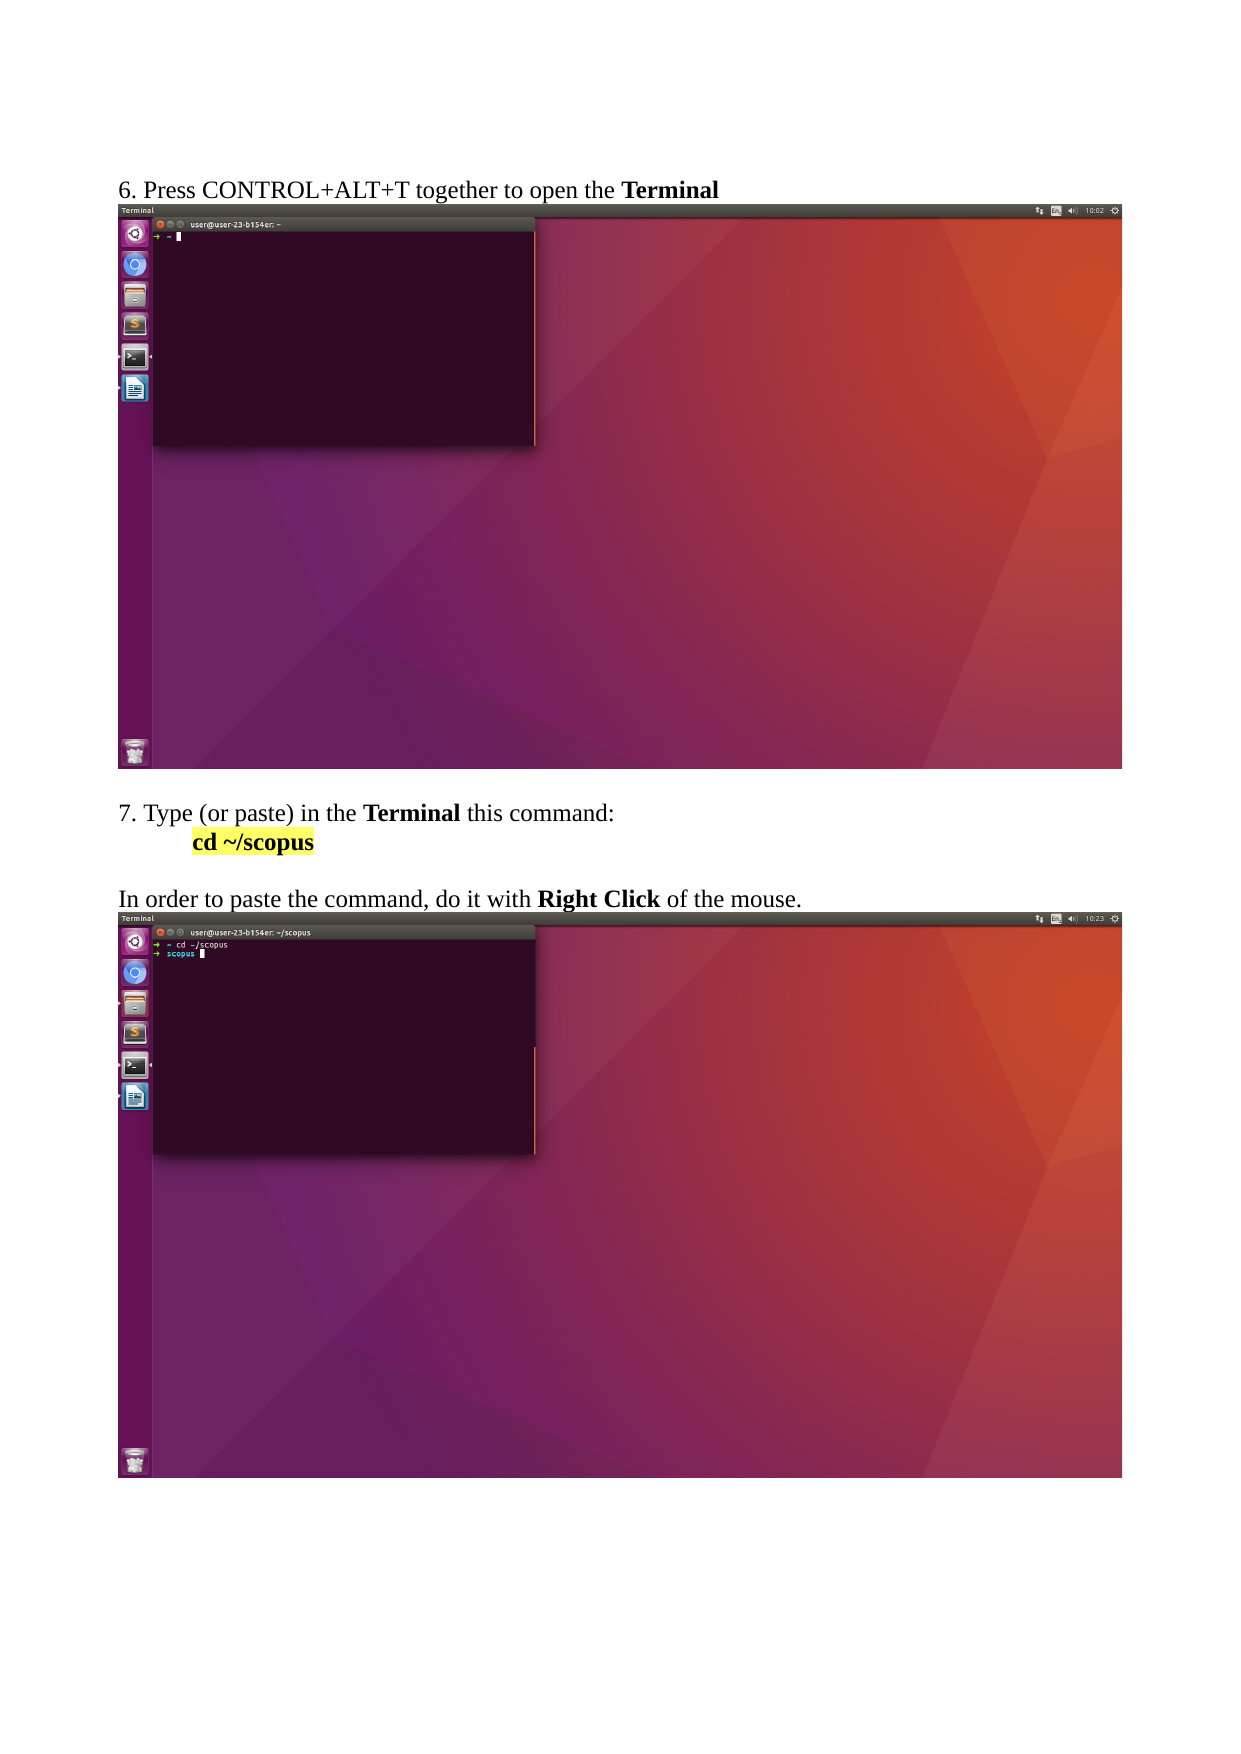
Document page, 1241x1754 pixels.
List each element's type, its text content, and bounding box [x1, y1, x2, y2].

text 7. Type (or paste) in the Terminal this command: [118, 798, 1122, 827]
picture [118, 912, 1123, 1478]
text 6. Press CONTROL+ALT+T together to open the Terminal [118, 176, 1122, 204]
text In order to paste the command, do it with Right Click of the mouse. [118, 884, 1122, 912]
picture [118, 204, 1123, 769]
text cd ~/scopus [118, 827, 1122, 855]
